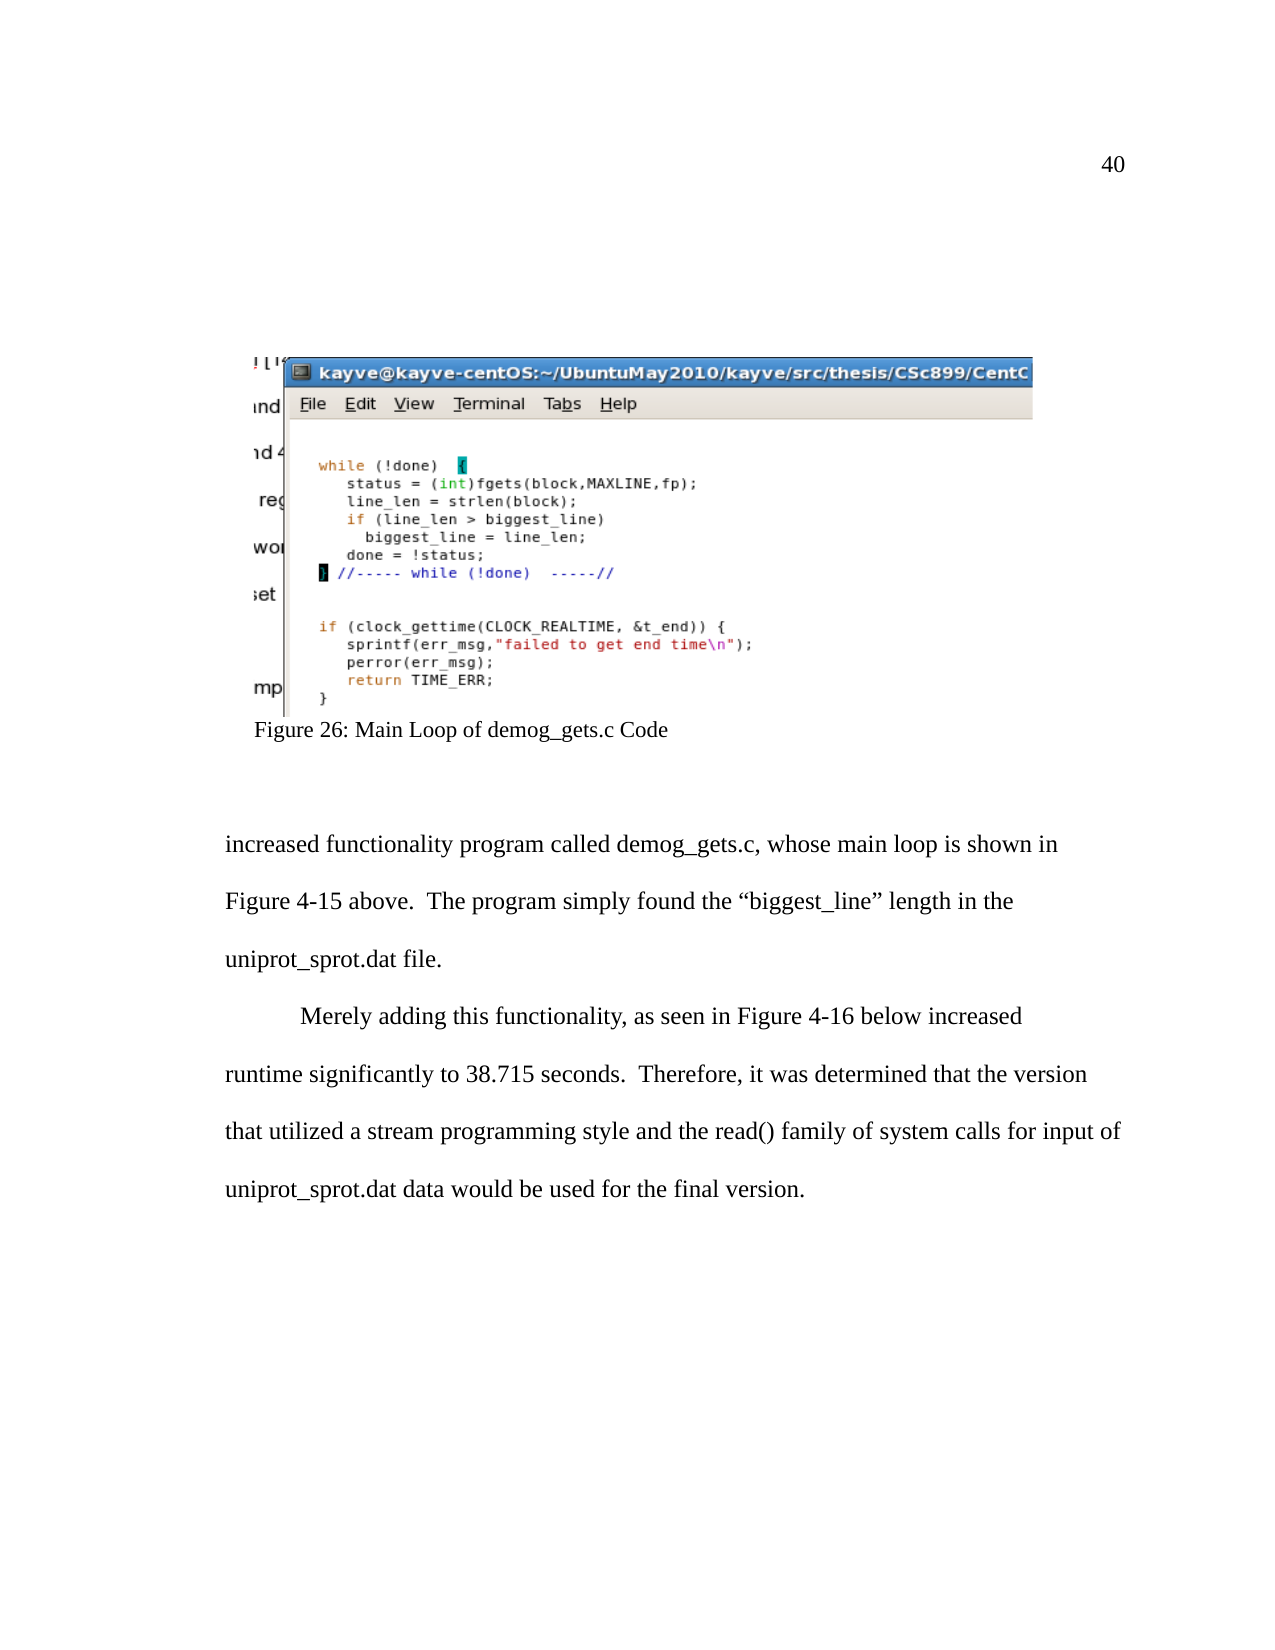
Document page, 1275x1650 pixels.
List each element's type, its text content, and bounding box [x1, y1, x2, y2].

text Figure 26: Main Loop of demog_gets.c Code [254, 717, 1033, 742]
text increased functionality program called demog_gets.c, whose main loop is shown in Figure 4-15 above. The program simply found the “biggest_line” length in the uniprot_sprot.dat file. [225, 829, 1125, 972]
picture [253, 357, 1033, 717]
text runtime significantly to 38.715 seconds. Therefore, it was determined that the version that utilized a stream programming style and the read() family of system calls for input of uniprot_sprot.dat data would be used for the final version. [225, 1059, 1125, 1202]
text Merely adding this functionality, as seen in Figure 4-16 below increased [225, 1001, 1125, 1030]
